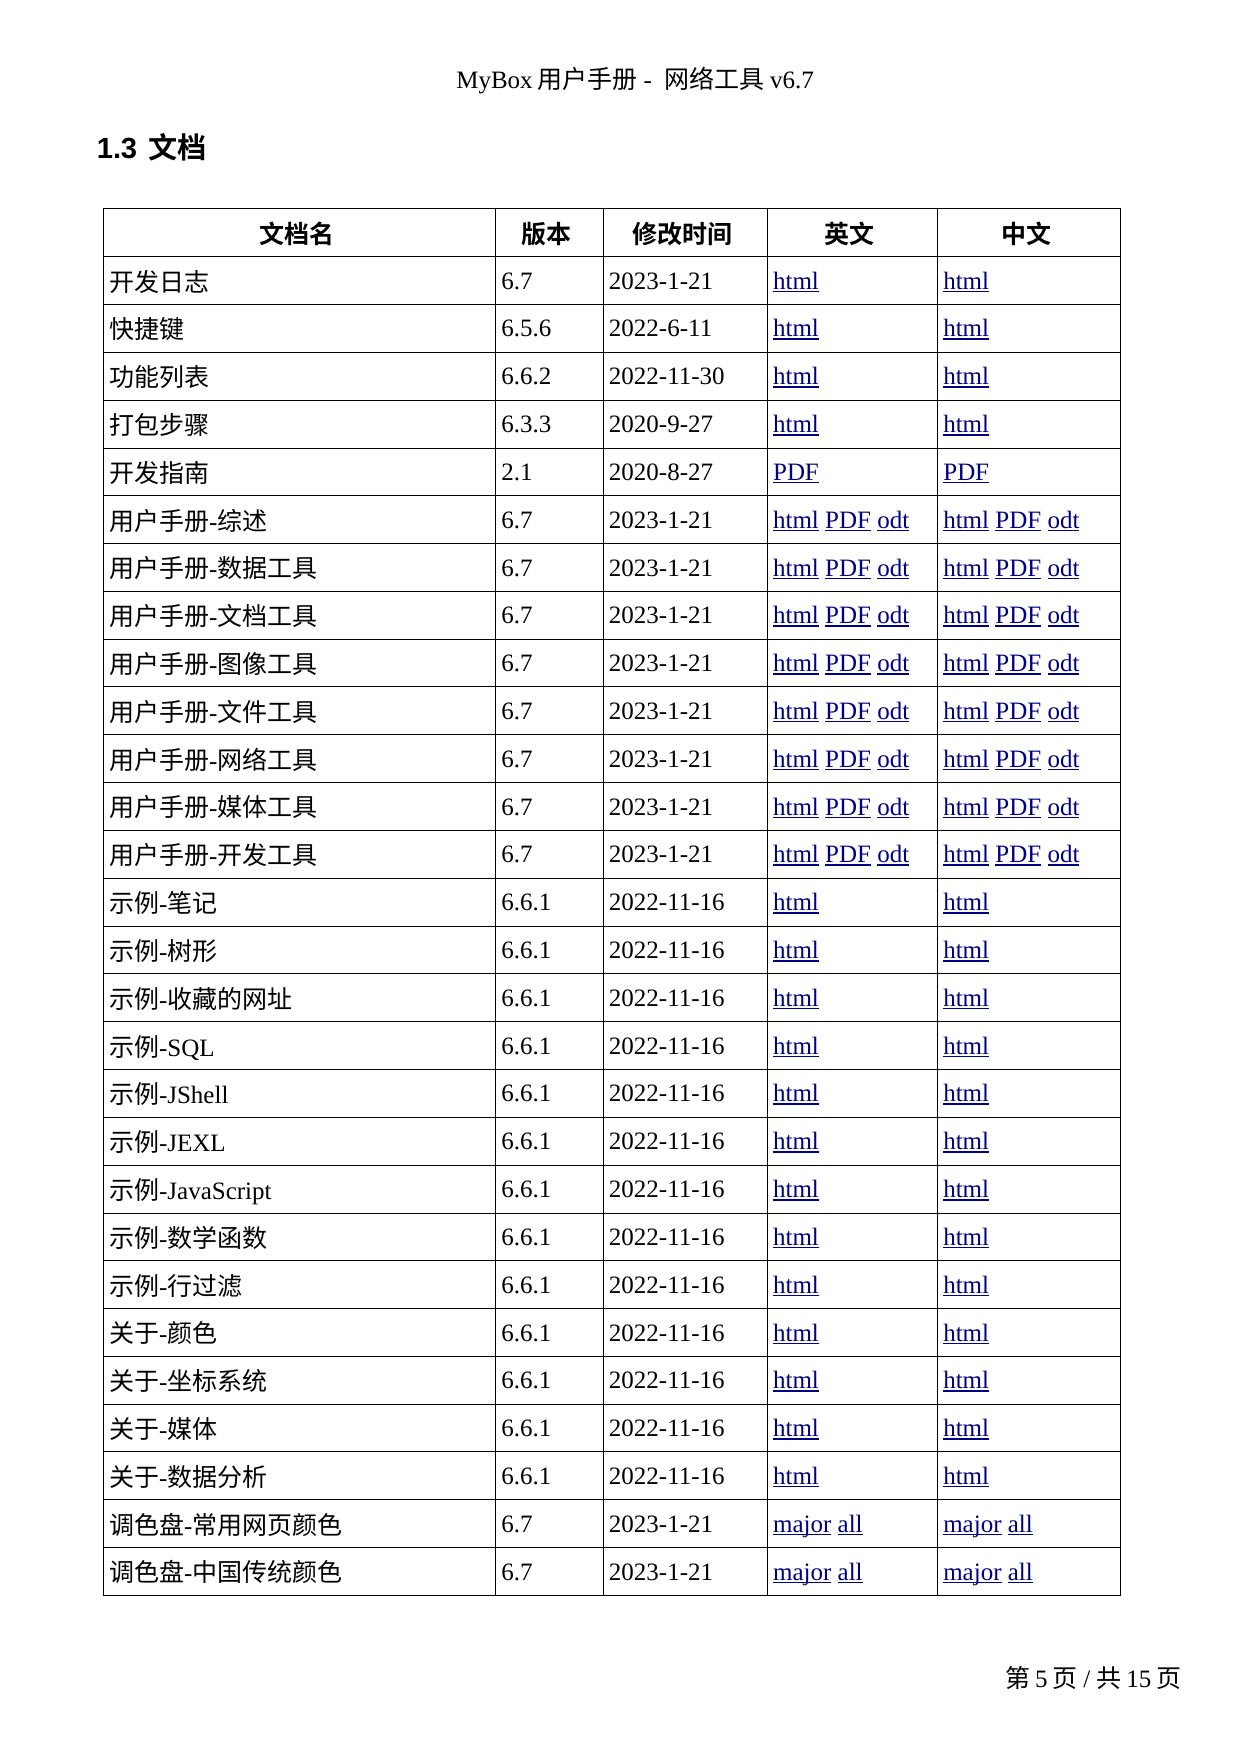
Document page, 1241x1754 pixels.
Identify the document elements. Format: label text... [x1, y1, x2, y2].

table_cell 2023-1-21 [604, 1500, 767, 1547]
table_cell 快捷键 [104, 305, 495, 352]
table_cell 2022-6-11 [604, 305, 767, 352]
table_cell 6.6.1 [496, 1452, 603, 1499]
table_cell html [938, 1357, 1120, 1404]
table_cell 开发日志 [104, 257, 495, 304]
table_cell html [938, 1261, 1120, 1308]
table_cell 用户手册-媒体工具 [104, 783, 495, 830]
table_cell html [768, 353, 937, 399]
table_cell 2023-1-21 [604, 544, 767, 591]
table_cell 关于-颜色 [104, 1309, 495, 1356]
table_cell html [938, 305, 1120, 352]
table_cell html [768, 257, 937, 304]
table_header 中文 [938, 209, 1120, 256]
table_cell html [938, 1166, 1120, 1212]
table_cell html PDF odt [938, 544, 1120, 591]
table_cell 用户手册-综述 [104, 496, 495, 543]
table_cell html PDF odt [938, 592, 1120, 639]
table_cell 2022-11-16 [604, 1214, 767, 1260]
table_cell 6.6.1 [496, 1261, 603, 1308]
table_cell html [768, 879, 937, 926]
table_cell 6.6.1 [496, 879, 603, 926]
table_cell html PDF odt [768, 544, 937, 591]
table_cell html PDF odt [938, 831, 1120, 878]
table_cell 6.7 [496, 783, 603, 830]
table_cell html PDF odt [938, 783, 1120, 830]
table_cell 2023-1-21 [604, 735, 767, 782]
table_cell html PDF odt [768, 735, 937, 782]
table_cell html [938, 1214, 1120, 1260]
table_cell major all [768, 1548, 937, 1595]
table_cell 示例-笔记 [104, 879, 495, 926]
table_cell 用户手册-网络工具 [104, 735, 495, 782]
table_cell 2022-11-16 [604, 1166, 767, 1212]
table_cell html [768, 974, 937, 1021]
table_cell 6.6.1 [496, 927, 603, 973]
table_cell 6.7 [496, 640, 603, 686]
table_cell major all [768, 1500, 937, 1547]
table_cell 2023-1-21 [604, 640, 767, 686]
table_cell PDF [768, 449, 937, 495]
table_cell 6.6.1 [496, 1214, 603, 1260]
table_cell 6.7 [496, 687, 603, 734]
table_cell 调色盘-中国传统颜色 [104, 1548, 495, 1595]
table_cell 6.3.3 [496, 401, 603, 447]
table_cell 打包步骤 [104, 401, 495, 447]
table_cell 6.6.2 [496, 353, 603, 399]
table_cell 2023-1-21 [604, 592, 767, 639]
table_cell major all [938, 1500, 1120, 1547]
table_cell 示例-SQL [104, 1022, 495, 1069]
table_cell 2022-11-16 [604, 1118, 767, 1164]
table_cell 2022-11-16 [604, 1357, 767, 1404]
table_cell html [768, 1357, 937, 1404]
table_cell 2023-1-21 [604, 496, 767, 543]
table_cell 6.7 [496, 1500, 603, 1547]
table_cell 示例-树形 [104, 927, 495, 973]
table_cell html [938, 1309, 1120, 1356]
table_cell 2020-9-27 [604, 401, 767, 447]
table_cell 开发指南 [104, 449, 495, 495]
table_cell 2022-11-16 [604, 1261, 767, 1308]
table_cell 6.7 [496, 544, 603, 591]
table_cell 调色盘-常用网页颜色 [104, 1500, 495, 1547]
table_cell 用户手册-图像工具 [104, 640, 495, 686]
table_cell PDF [938, 449, 1120, 495]
table_cell 6.6.1 [496, 1405, 603, 1451]
table_cell 2022-11-16 [604, 927, 767, 973]
table_cell html PDF odt [938, 496, 1120, 543]
table_cell html PDF odt [768, 592, 937, 639]
table_cell 2023-1-21 [604, 257, 767, 304]
table_header 版本 [496, 209, 603, 256]
table_cell html [938, 1405, 1120, 1451]
table_cell 2022-11-16 [604, 1405, 767, 1451]
table_cell 用户手册-文件工具 [104, 687, 495, 734]
table_cell html [938, 974, 1120, 1021]
table_header 修改时间 [604, 209, 767, 256]
table_cell 功能列表 [104, 353, 495, 399]
table_cell 关于-坐标系统 [104, 1357, 495, 1404]
table_cell 2023-1-21 [604, 1548, 767, 1595]
table_cell 2020-8-27 [604, 449, 767, 495]
table_cell 6.6.1 [496, 974, 603, 1021]
table_cell 2023-1-21 [604, 831, 767, 878]
table_cell 6.7 [496, 1548, 603, 1595]
table_cell html [768, 305, 937, 352]
table_cell html PDF odt [938, 735, 1120, 782]
table_cell html [768, 927, 937, 973]
table_cell html PDF odt [768, 783, 937, 830]
table_cell html PDF odt [768, 640, 937, 686]
table_cell html [938, 1070, 1120, 1117]
table_cell html [938, 257, 1120, 304]
table_cell 2022-11-16 [604, 1022, 767, 1069]
table_cell 示例-JShell [104, 1070, 495, 1117]
table_cell 2022-11-16 [604, 1070, 767, 1117]
table_cell html [938, 401, 1120, 447]
table_cell html [768, 1022, 937, 1069]
table_cell html [938, 879, 1120, 926]
table_cell 关于-媒体 [104, 1405, 495, 1451]
table_cell 示例-JavaScript [104, 1166, 495, 1212]
table_cell html [768, 1405, 937, 1451]
table_cell 2022-11-16 [604, 879, 767, 926]
table_cell 2.1 [496, 449, 603, 495]
table_cell 2022-11-16 [604, 1452, 767, 1499]
table_cell 6.7 [496, 592, 603, 639]
table_header 文档名 [104, 209, 495, 256]
table_cell html PDF odt [768, 496, 937, 543]
table_header 英文 [768, 209, 937, 256]
table_cell 用户手册-文档工具 [104, 592, 495, 639]
table_cell html [938, 353, 1120, 399]
table_cell major all [938, 1548, 1120, 1595]
table_cell html [768, 1070, 937, 1117]
table_cell html [768, 401, 937, 447]
table_cell 2022-11-30 [604, 353, 767, 399]
table_cell 用户手册-开发工具 [104, 831, 495, 878]
table_cell 6.6.1 [496, 1022, 603, 1069]
table_cell html [768, 1452, 937, 1499]
table_cell html [938, 1022, 1120, 1069]
table_cell html [938, 1452, 1120, 1499]
table_cell 2022-11-16 [604, 974, 767, 1021]
table_cell 示例-数学函数 [104, 1214, 495, 1260]
table_cell 6.6.1 [496, 1357, 603, 1404]
table_cell 6.6.1 [496, 1118, 603, 1164]
table_cell html [768, 1118, 937, 1164]
table_cell html PDF odt [938, 640, 1120, 686]
table_cell html [768, 1261, 937, 1308]
table_cell 6.6.1 [496, 1309, 603, 1356]
table_cell html [768, 1309, 937, 1356]
table_cell 关于-数据分析 [104, 1452, 495, 1499]
table_cell 6.7 [496, 831, 603, 878]
table_cell 示例-JEXL [104, 1118, 495, 1164]
table_cell html [938, 927, 1120, 973]
table_cell html PDF odt [938, 687, 1120, 734]
table_cell 2023-1-21 [604, 687, 767, 734]
table_cell 示例-收藏的网址 [104, 974, 495, 1021]
table_cell 6.7 [496, 735, 603, 782]
table_cell 6.6.1 [496, 1070, 603, 1117]
table_cell 示例-行过滤 [104, 1261, 495, 1308]
table_cell 2022-11-16 [604, 1309, 767, 1356]
table_cell 6.7 [496, 257, 603, 304]
table_cell 6.6.1 [496, 1166, 603, 1212]
table_cell 2023-1-21 [604, 783, 767, 830]
subtitle 文档 [88, 125, 1181, 167]
table_cell html [768, 1214, 937, 1260]
table_cell 6.7 [496, 496, 603, 543]
table_cell html PDF odt [768, 831, 937, 878]
table_cell 用户手册-数据工具 [104, 544, 495, 591]
table_cell 6.5.6 [496, 305, 603, 352]
table_cell html [768, 1166, 937, 1212]
table_cell html PDF odt [768, 687, 937, 734]
table_cell html [938, 1118, 1120, 1164]
